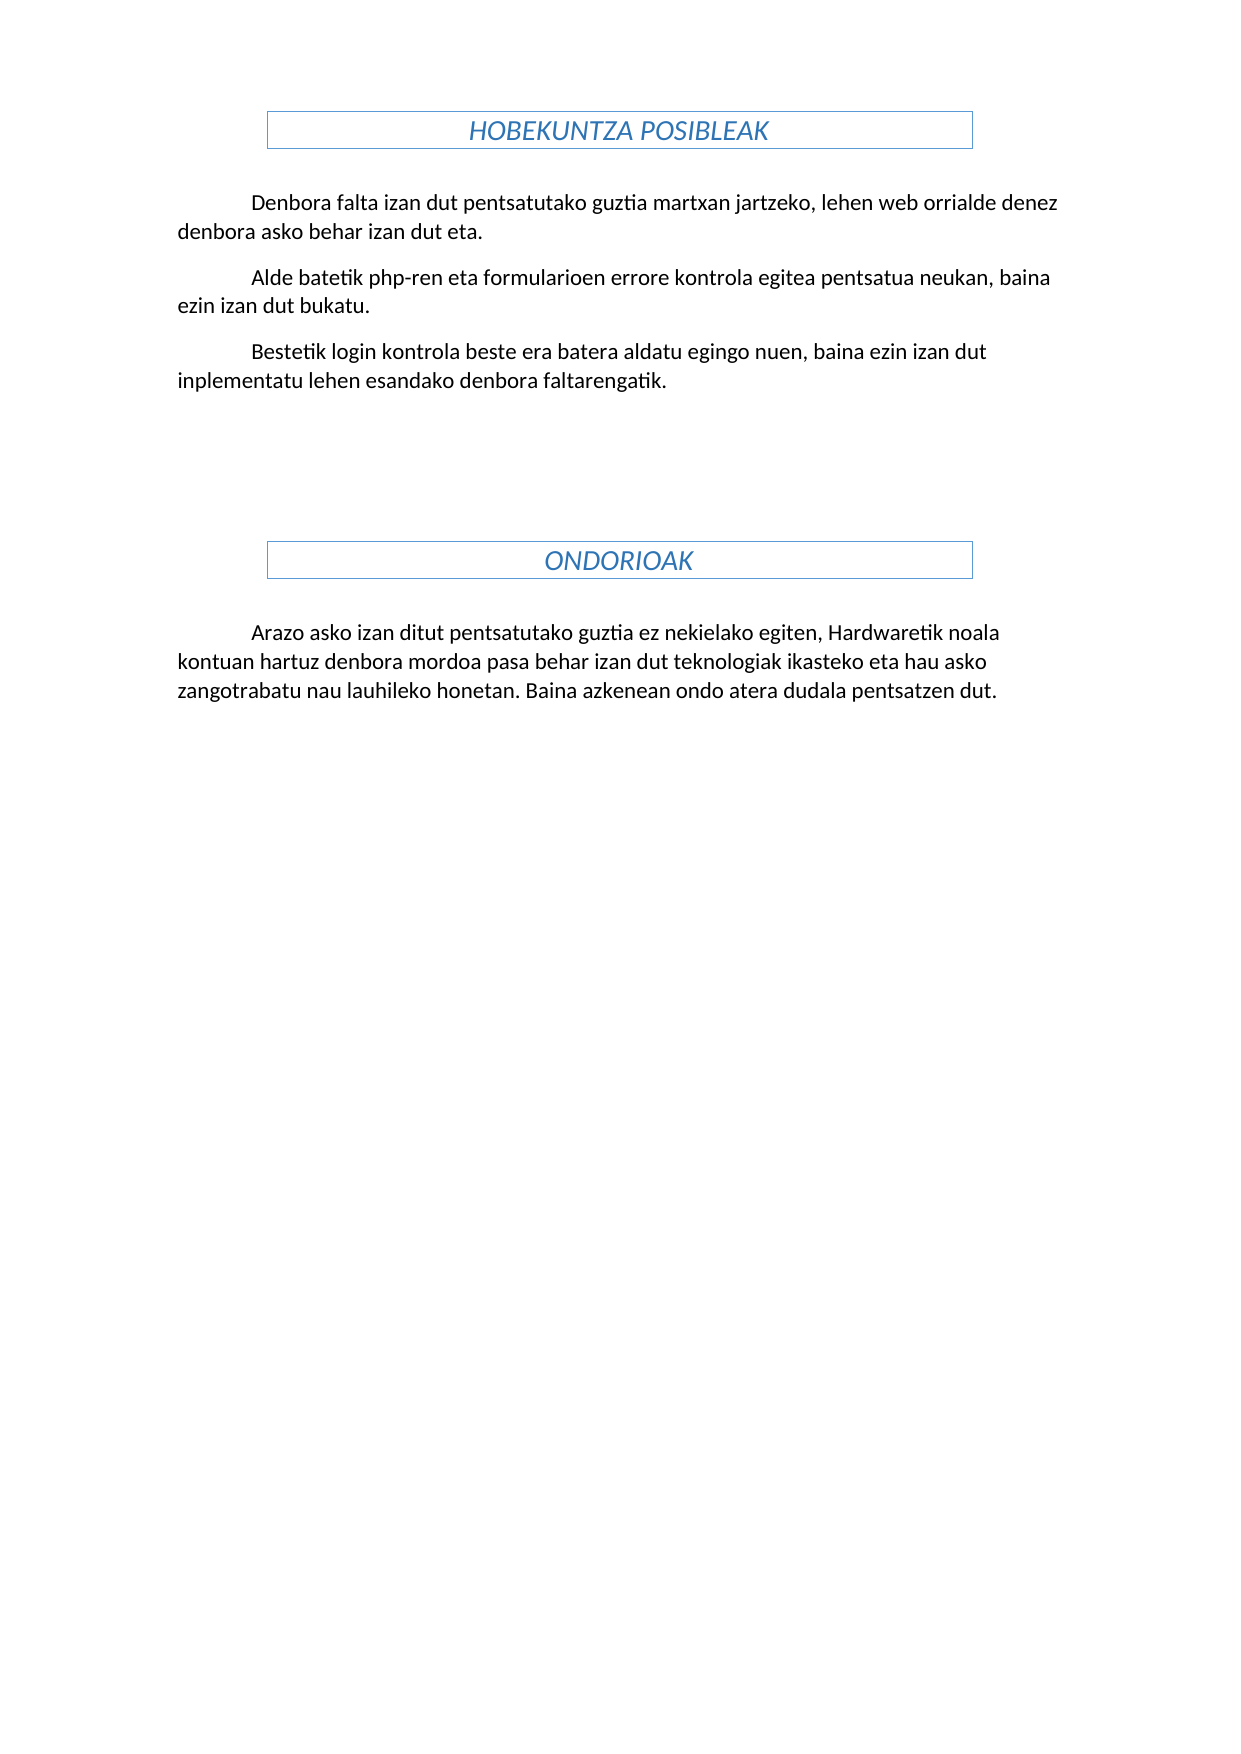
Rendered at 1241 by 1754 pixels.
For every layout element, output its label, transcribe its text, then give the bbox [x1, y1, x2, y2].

text Arazo asko izan ditut pentsatutako guztia ez nekielako egiten, Hardwaretik noala kontuan hartuz denbora mordoa pasa behar izan dut teknologiak ikasteko eta hau asko zangotrabatu nau lauhileko honetan. Baina azkenean ondo atera dudala pentsatzen dut. [177, 618, 1063, 704]
text Alde batetik php-ren eta formularioen errore kontrola egitea pentsatua neukan, baina ezin izan dut bukatu. [177, 263, 1063, 320]
text ONDORIOAK [268, 542, 972, 578]
text HOBEKUNTZA POSIBLEAK [268, 112, 972, 148]
text Bestetik login kontrola beste era batera aldatu egingo nuen, baina ezin izan dut inplementatu lehen esandako denbora faltarengatik. [177, 337, 1063, 394]
text Denbora falta izan dut pentsatutako guztia martxan jartzeko, lehen web orrialde denez denbora asko behar izan dut eta. [177, 188, 1063, 245]
